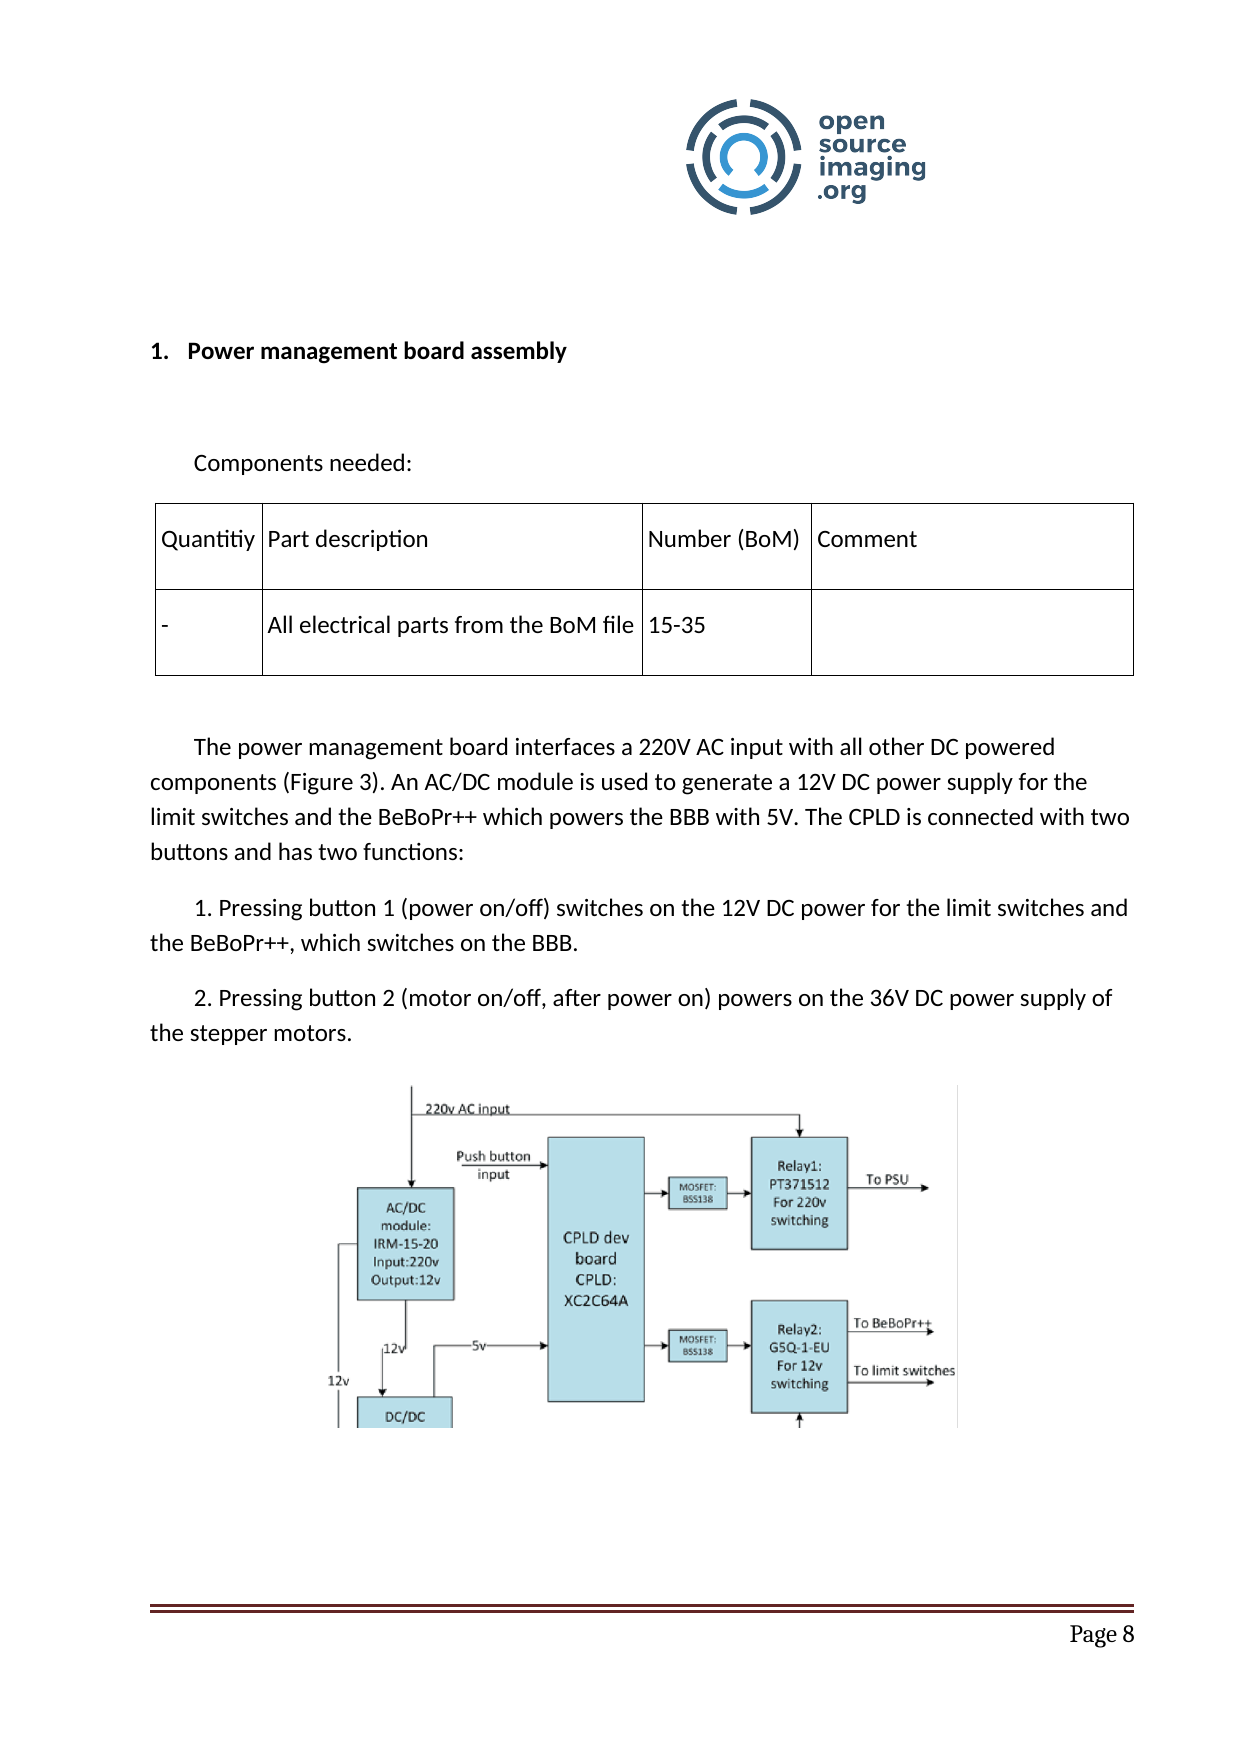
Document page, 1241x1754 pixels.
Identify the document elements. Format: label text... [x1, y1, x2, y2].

table_cell 15-35 [643, 590, 811, 674]
table_cell - [156, 590, 262, 674]
list The power management board interfaces a 220V AC input with all other DC powered components (Figure 3). An AC/DC module is used to generate a 12V DC power supply for the limit switches and the BeBoPr++ which powers the BBB with 5V. The CPLD is connected with two buttons and has two functions: [150, 731, 1134, 866]
table_header Quantitiy [156, 504, 262, 588]
list Components needed: [150, 447, 1134, 477]
table_header Number (BoM) [643, 504, 811, 588]
table_cell [812, 590, 1133, 674]
table_cell All electrical parts from the BoM file [263, 590, 642, 674]
list Power management board assembly [150, 335, 1134, 366]
text Figure 4 Block diagram of the power management board. [326, 1061, 958, 1085]
list 1. Pressing button 1 (power on/off) switches on the 12V DC power for the limit switches and the BeBoPr++, which switches on the BBB. [150, 892, 1134, 957]
table_header Comment [812, 504, 1133, 588]
table_header Part description [263, 504, 642, 588]
list 2. Pressing button 2 (motor on/off, after power on) powers on the 36V DC power supply of the stepper motors. [150, 982, 1134, 1048]
